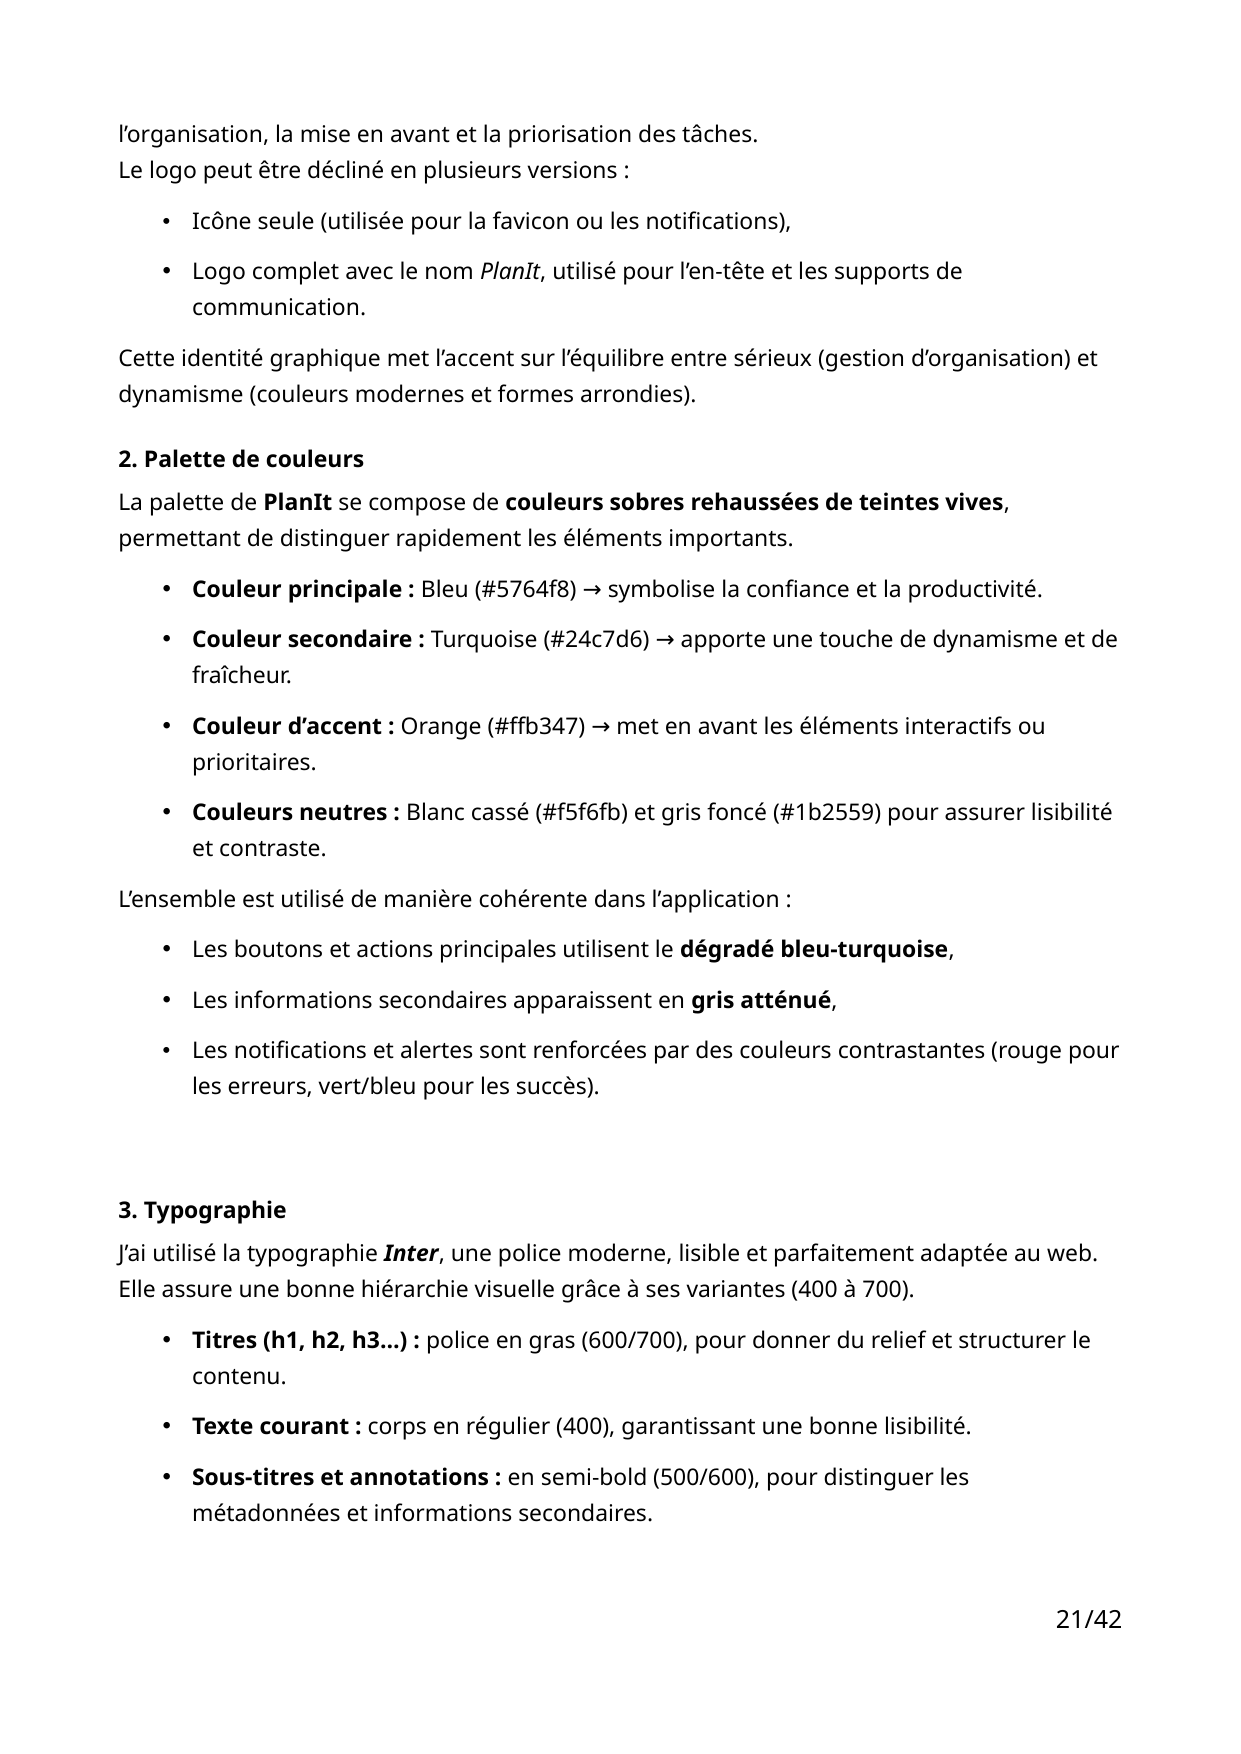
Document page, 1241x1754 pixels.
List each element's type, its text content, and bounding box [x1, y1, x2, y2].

subtitle 3. Typographie [118, 1194, 1122, 1225]
list Sous-titres et annotations : en semi-bold (500/600), pour distinguer les métadonnées et informations secondaires. [162, 1461, 1122, 1528]
list Texte courant : corps en régulier (400), garantissant une bonne lisibilité. [162, 1410, 1122, 1442]
subtitle 2. Palette de couleurs [118, 443, 1122, 474]
text l’organisation, la mise en avant et la priorisation des tâches. Le logo peut être décliné en plusieurs versions : [118, 118, 1122, 185]
list Titres (h1, h2, h3…) : police en gras (600/700), pour donner du relief et structurer le contenu. [162, 1324, 1122, 1391]
list Les notifications et alertes sont renforcées par des couleurs contrastantes (rouge pour les erreurs, vert/bleu pour les succès). [162, 1034, 1122, 1101]
list Couleurs neutres : Blanc cassé (#f5f6fb) et gris foncé (#1b2559) pour assurer lisibilité et contraste. [162, 796, 1122, 863]
list Couleur principale : Bleu (#5764f8) → symbolise la confiance et la productivité. [162, 573, 1122, 604]
list Les informations secondaires apparaissent en gris atténué, [162, 984, 1122, 1015]
list Icône seule (utilisée pour la favicon ou les notifications), [162, 204, 1122, 236]
text J’ai utilisé la typographie Inter, une police moderne, lisible et parfaitement adaptée au web. Elle assure une bonne hiérarchie visuelle grâce à ses variantes (400 à 700). [118, 1237, 1122, 1304]
list Logo complet avec le nom PlanIt, utilisé pour l’en-tête et les supports de communication. [162, 255, 1122, 322]
text L’ensemble est utilisé de manière cohérente dans l’application : [118, 883, 1122, 914]
list Couleur secondaire : Turquoise (#24c7d6) → apporte une touche de dynamisme et de fraîcheur. [162, 623, 1122, 691]
text La palette de PlanIt se compose de couleurs sobres rehaussées de teintes vives, permettant de distinguer rapidement les éléments importants. [118, 486, 1122, 553]
list Les boutons et actions principales utilisent le dégradé bleu-turquoise, [162, 933, 1122, 964]
list Couleur d’accent : Orange (#ffb347) → met en avant les éléments interactifs ou prioritaires. [162, 710, 1122, 777]
text Cette identité graphique met l’accent sur l’équilibre entre sérieux (gestion d’organisation) et dynamisme (couleurs modernes et formes arrondies). [118, 342, 1122, 409]
